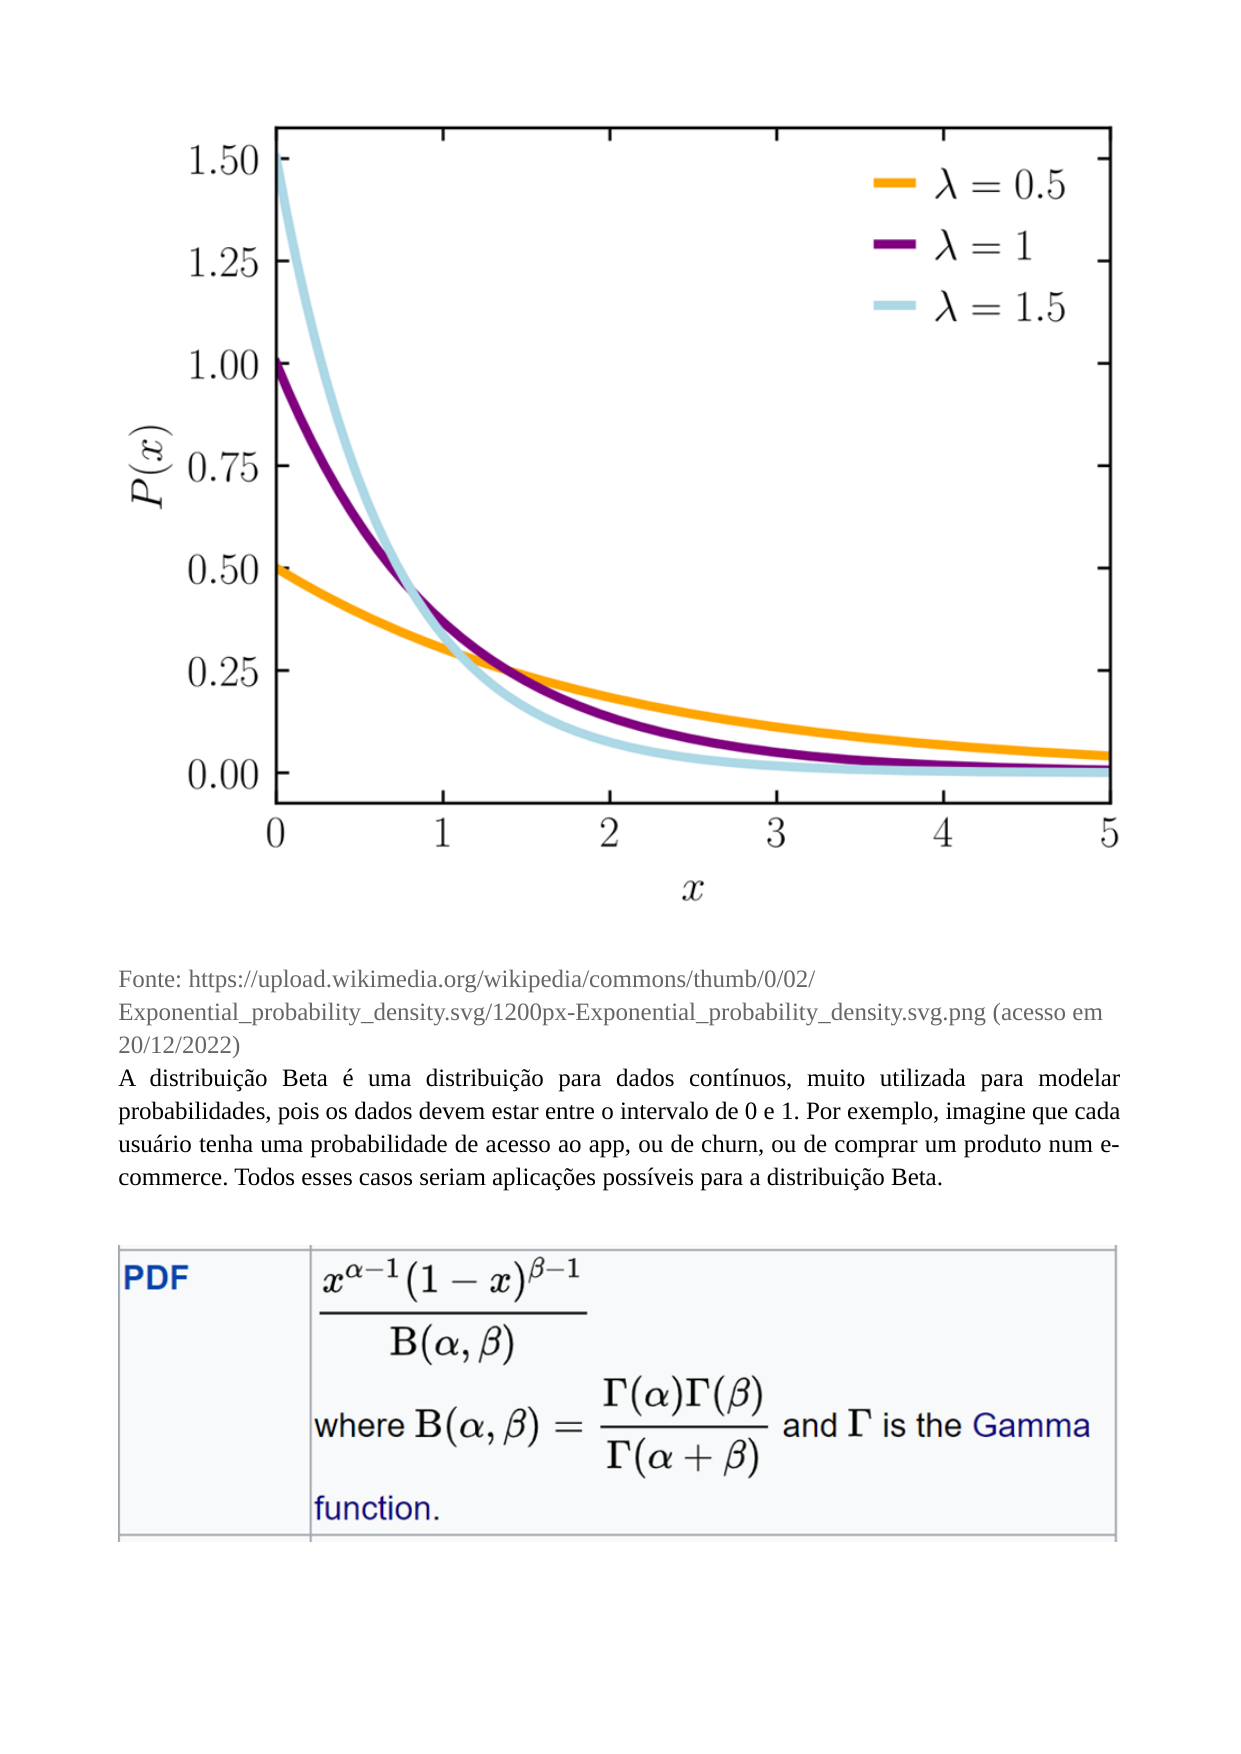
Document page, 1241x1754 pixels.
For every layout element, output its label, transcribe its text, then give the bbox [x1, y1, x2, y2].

picture [118, 1245, 1123, 1542]
picture [118, 118, 1123, 913]
text A distribuição Beta é uma distribuição para dados contínuos, muito utilizada para modelar probabilidades, pois os dados devem estar entre o intervalo de 0 e 1. Por exemplo, imagine que cada usuário tenha uma probabilidade de acesso ao app, ou de churn, ou de comprar um produto num e-commerce. Todos esses casos seriam aplicações possíveis para a distribuição Beta. [118, 1063, 1122, 1191]
text Fonte: https://upload.wikimedia.org/wikipedia/commons/thumb/0/02/Exponential_probability_density.svg/1200px-Exponential_probability_density.svg.png (acesso em 20/12/2022) [118, 964, 1122, 1059]
